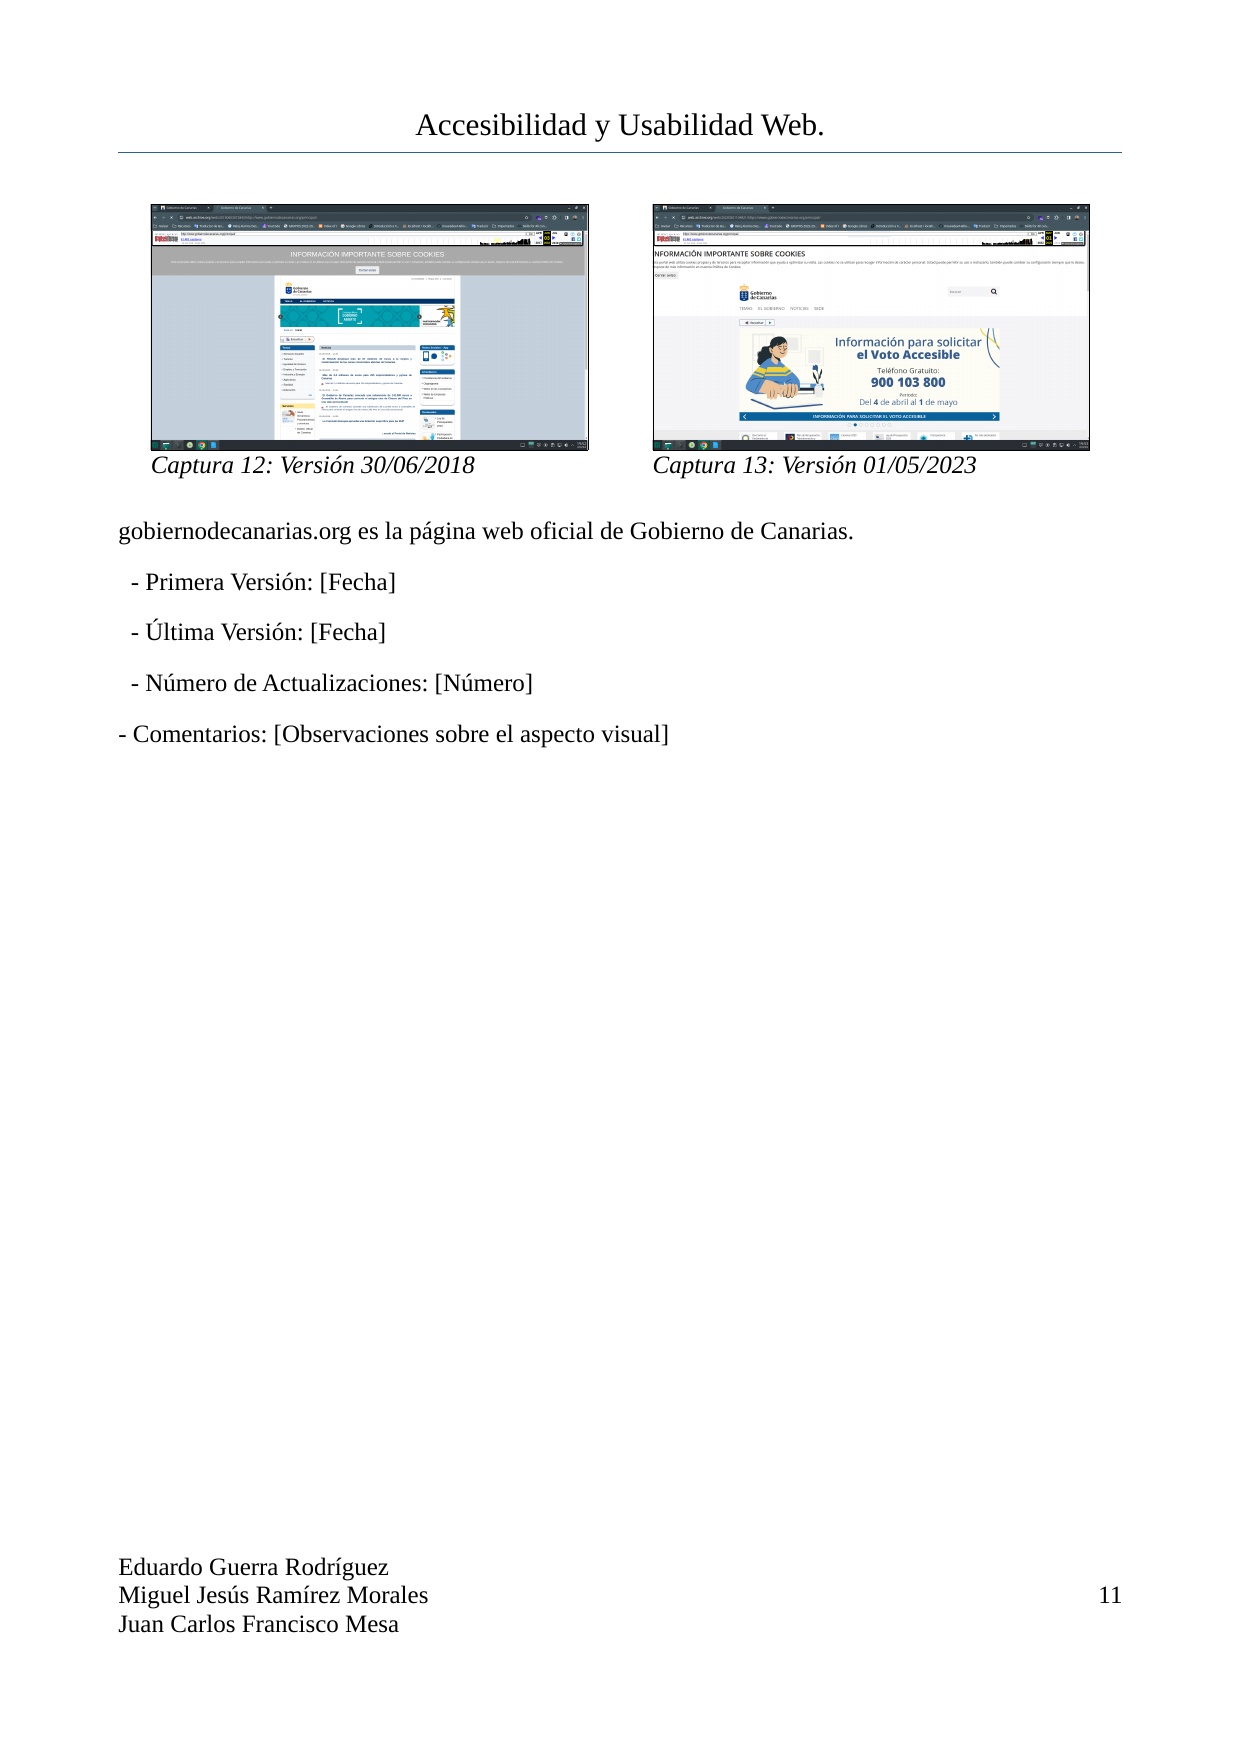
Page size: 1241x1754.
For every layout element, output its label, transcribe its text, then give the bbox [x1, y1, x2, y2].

table_cell [620, 183, 1122, 516]
table_cell [118, 183, 620, 516]
picture [152, 205, 588, 450]
text gobiernodecanarias.org es la página web oficial de Gobierno de Canarias. [118, 516, 1122, 545]
text - Número de Actualizaciones: [Número] [118, 668, 1122, 697]
text - Comentarios: [Observaciones sobre el aspecto visual] [118, 719, 1122, 748]
text - Primera Versión: [Fecha] [118, 567, 1122, 595]
text - Última Versión: [Fecha] [118, 617, 1122, 646]
picture [654, 205, 1089, 450]
